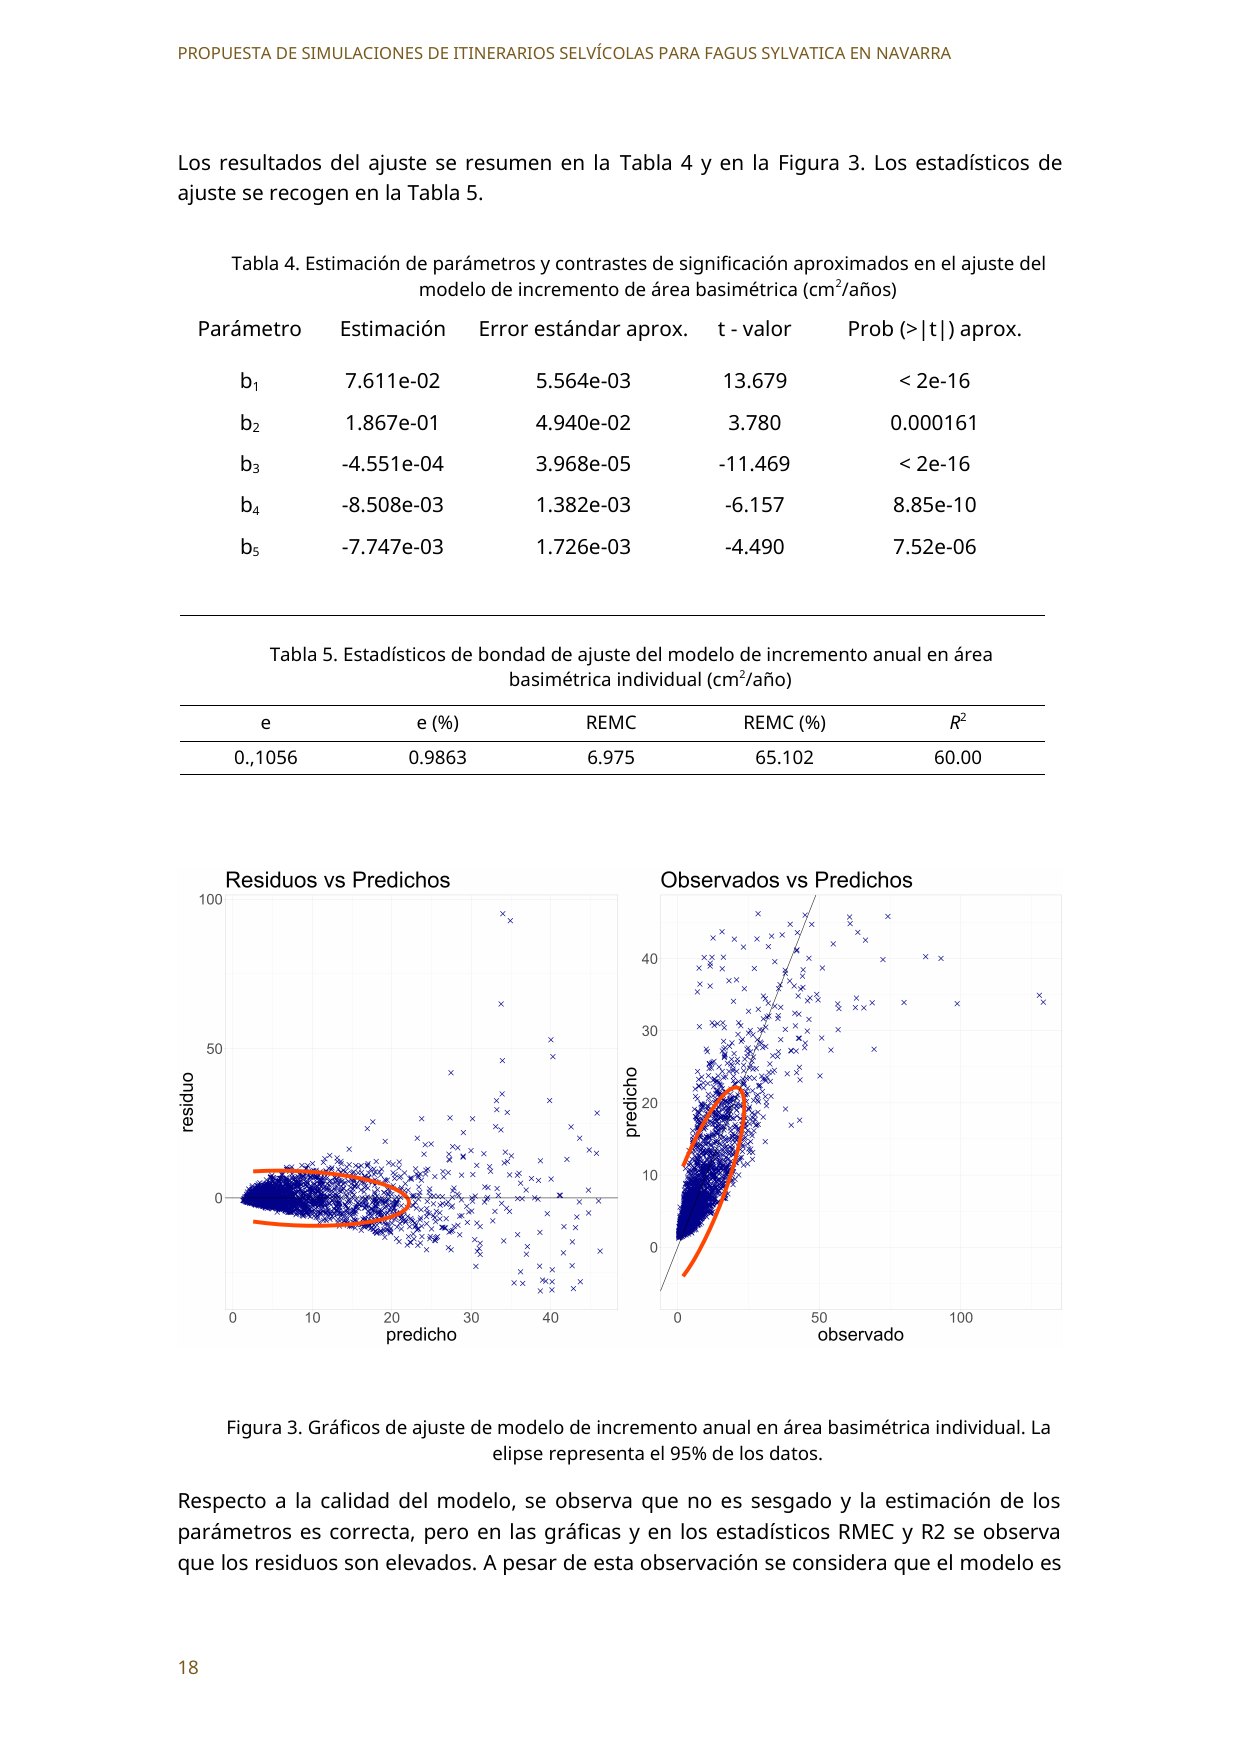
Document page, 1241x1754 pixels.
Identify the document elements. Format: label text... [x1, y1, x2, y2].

table_cell R2 [871, 706, 1045, 741]
table_header Estimación de parámetros y contrastes de significación aproximados en el ajuste del modelo de incremento de área basimétrica (cm2/años) [184, 226, 1056, 314]
table_cell 0.,1056 [180, 742, 351, 774]
table_cell -7.747e-03 [315, 526, 471, 568]
table_cell 8.85e-10 [814, 485, 1056, 526]
table_cell e (%) [351, 706, 524, 741]
table_cell 7.52e-06 [814, 526, 1056, 568]
table_cell b2 [184, 403, 314, 444]
table_cell 3.968e-05 [471, 444, 696, 485]
table_cell -4.490 [696, 526, 813, 568]
table_cell 65.102 [698, 742, 871, 774]
table_cell 5.564e-03 [471, 361, 696, 402]
table_cell 13.679 [696, 361, 813, 402]
list Gráficos de ajuste de modelo de incremento anual en área basimétrica individual. La elipse representa el 95% de los datos. [215, 1414, 1063, 1466]
table_cell -4.551e-04 [315, 444, 471, 485]
table_cell 0.9863 [351, 742, 524, 774]
table_cell b5 [184, 526, 314, 568]
table_cell 3.780 [696, 403, 813, 444]
table_cell Prob (>|t|) aprox. [814, 314, 1056, 361]
table_header Estadísticos de bondad de ajuste del modelo de incremento anual en área basimétrica individual (cm2/año) [180, 616, 1045, 705]
table_cell 7.611e-02 [315, 361, 471, 402]
table_cell 4.940e-02 [471, 403, 696, 444]
table_cell 1.382e-03 [471, 485, 696, 526]
table_cell e [180, 706, 351, 741]
table_cell Estimación [315, 314, 471, 361]
table_cell REMC (%) [698, 706, 871, 741]
table_cell b3 [184, 444, 314, 485]
table_cell b4 [184, 485, 314, 526]
table_cell -6.157 [696, 485, 813, 526]
text Respecto a la calidad del modelo, se observa que no es sesgado y la estimación de los parámetros es correcta, pero en las gráficas y en los estadísticos RMEC y R2 se observa que los residuos son elevados. A pesar de esta observación se considera que el modelo es [177, 1486, 1063, 1576]
text Los resultados del ajuste se resumen en la Tabla 4 y en la Figura 3. Los estadísticos de ajuste se recogen en la Tabla 5. [177, 148, 1063, 207]
table_cell 0.000161 [814, 403, 1056, 444]
table_cell 1.726e-03 [471, 526, 696, 568]
table_cell 60.00 [871, 742, 1045, 774]
table_cell 1.867e-01 [315, 403, 471, 444]
table_cell REMC [524, 706, 698, 741]
table_cell -11.469 [696, 444, 813, 485]
table_cell Parámetro [184, 314, 314, 361]
table_cell 6.975 [524, 742, 698, 774]
table_cell -8.508e-03 [315, 485, 471, 526]
table_cell b1 [184, 361, 314, 402]
table_cell < 2e-16 [814, 361, 1056, 402]
table_cell < 2e-16 [814, 444, 1056, 485]
table_cell Error estándar aprox. [471, 314, 696, 361]
table_cell t - valor [696, 314, 813, 361]
picture [177, 869, 1063, 1347]
